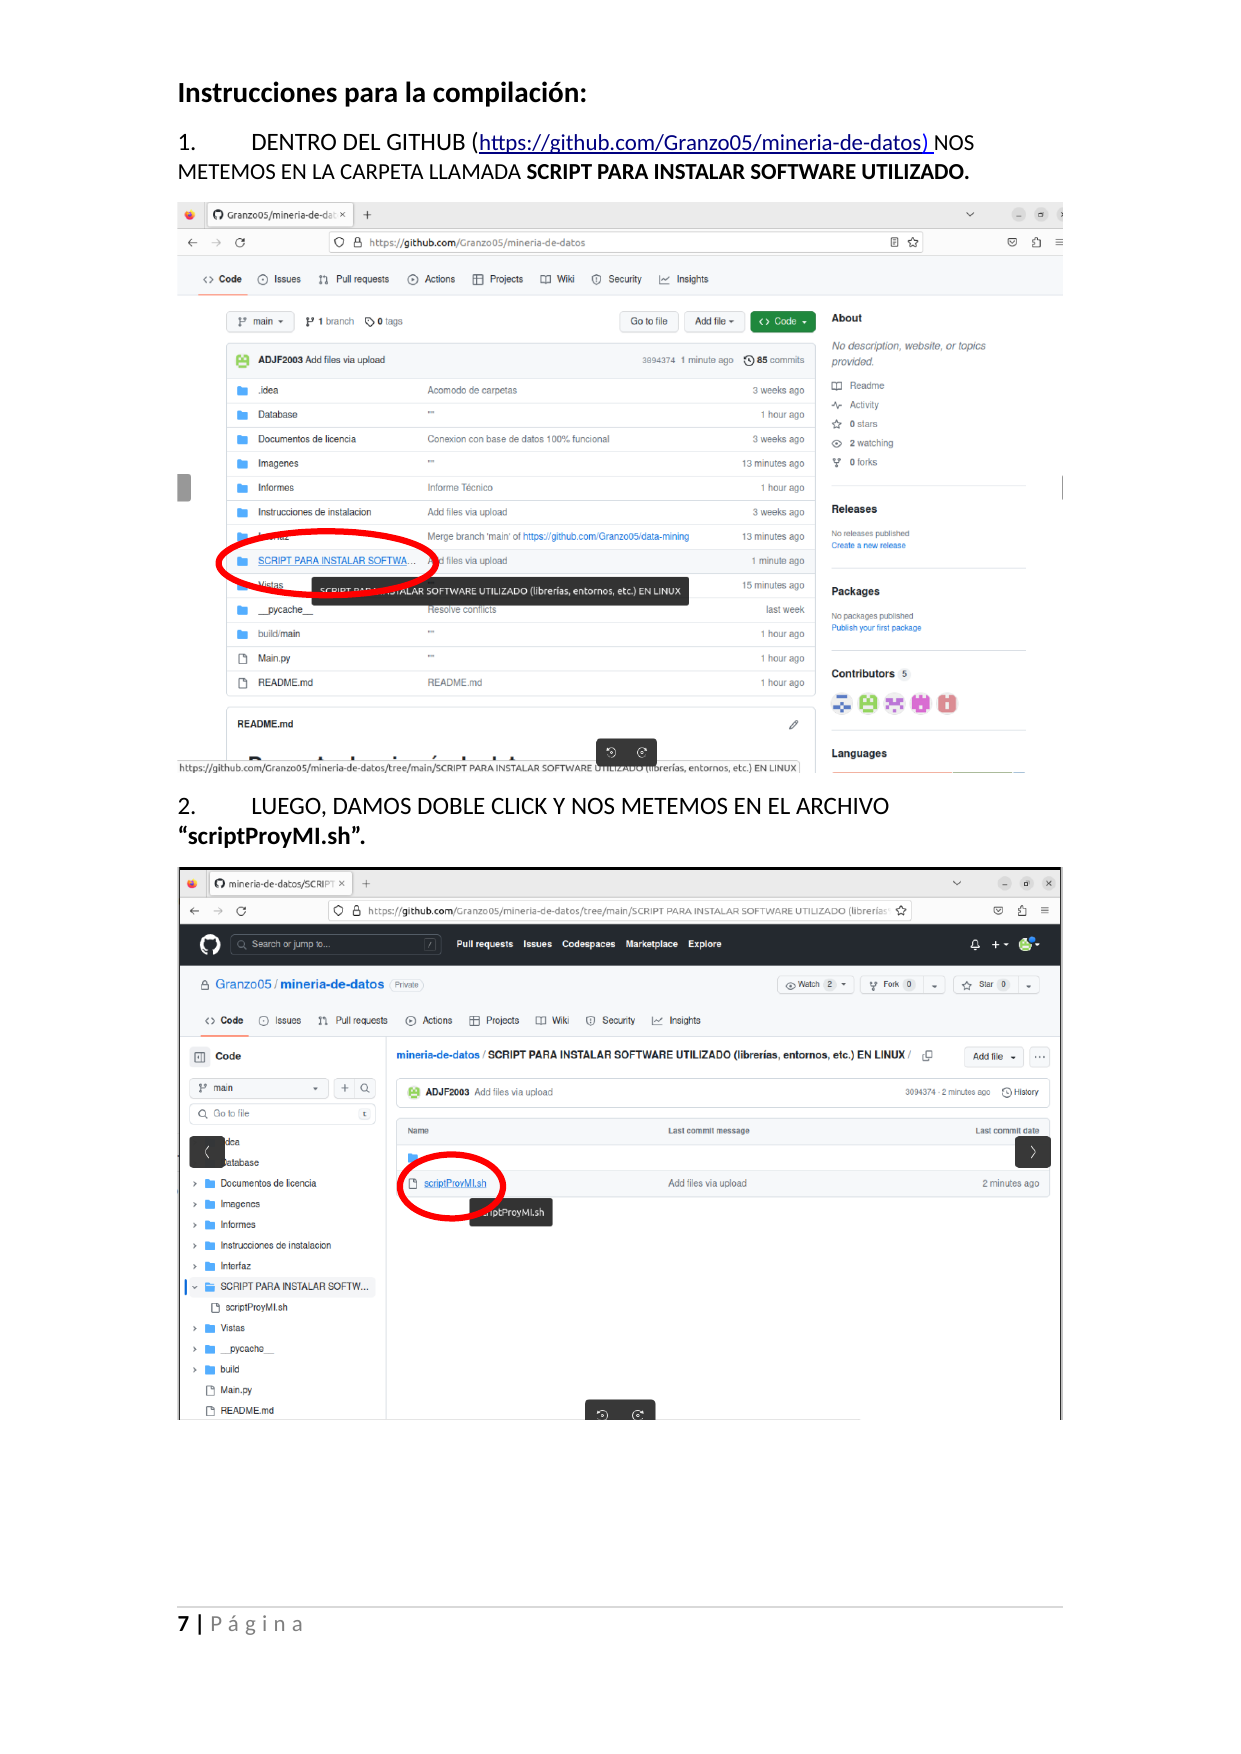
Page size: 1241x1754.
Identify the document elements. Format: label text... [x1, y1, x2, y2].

list DENTRO DEL GITHUB (https://github.com/Granzo05/mineria-de-datos) NOS METEMOS EN LA CARPETA LLAMADA SCRIPT PARA INSTALAR SOFTWARE UTILIZADO. [177, 126, 1063, 185]
text Instrucciones para la compilación: [177, 74, 1063, 109]
list LUEGO, DAMOS DOBLE CLICK Y NOS METEMOS EN EL ARCHIVO “scriptProyMI.sh”. [177, 790, 1063, 851]
